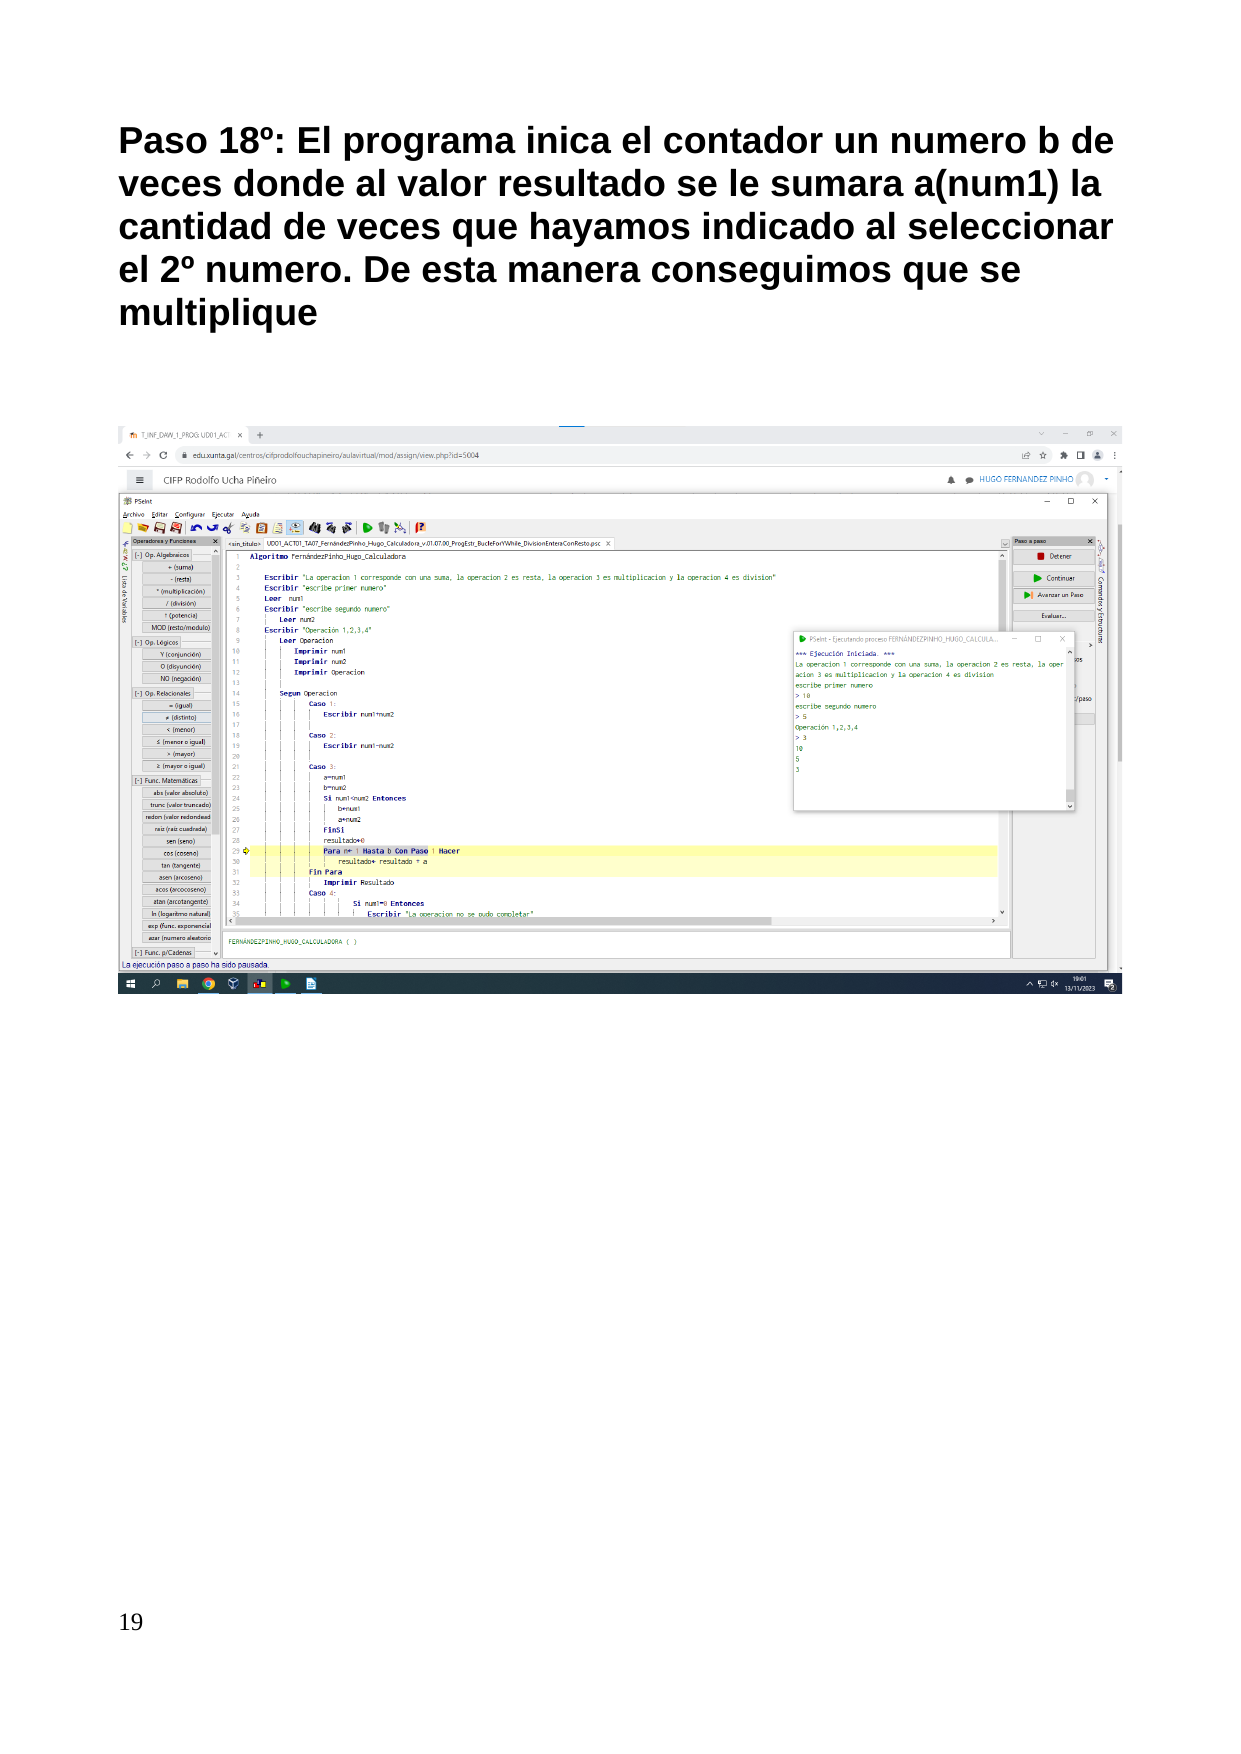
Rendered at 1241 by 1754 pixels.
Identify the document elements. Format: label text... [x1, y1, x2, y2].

subtitle Paso 18º: El programa inica el contador un numero b de veces donde al valor resultado se le sumara a(num1) la cantidad de veces que hayamos indicado al seleccionar el 2º numero. De esta manera conseguimos que se multiplique [118, 118, 1122, 334]
picture [118, 426, 1123, 994]
